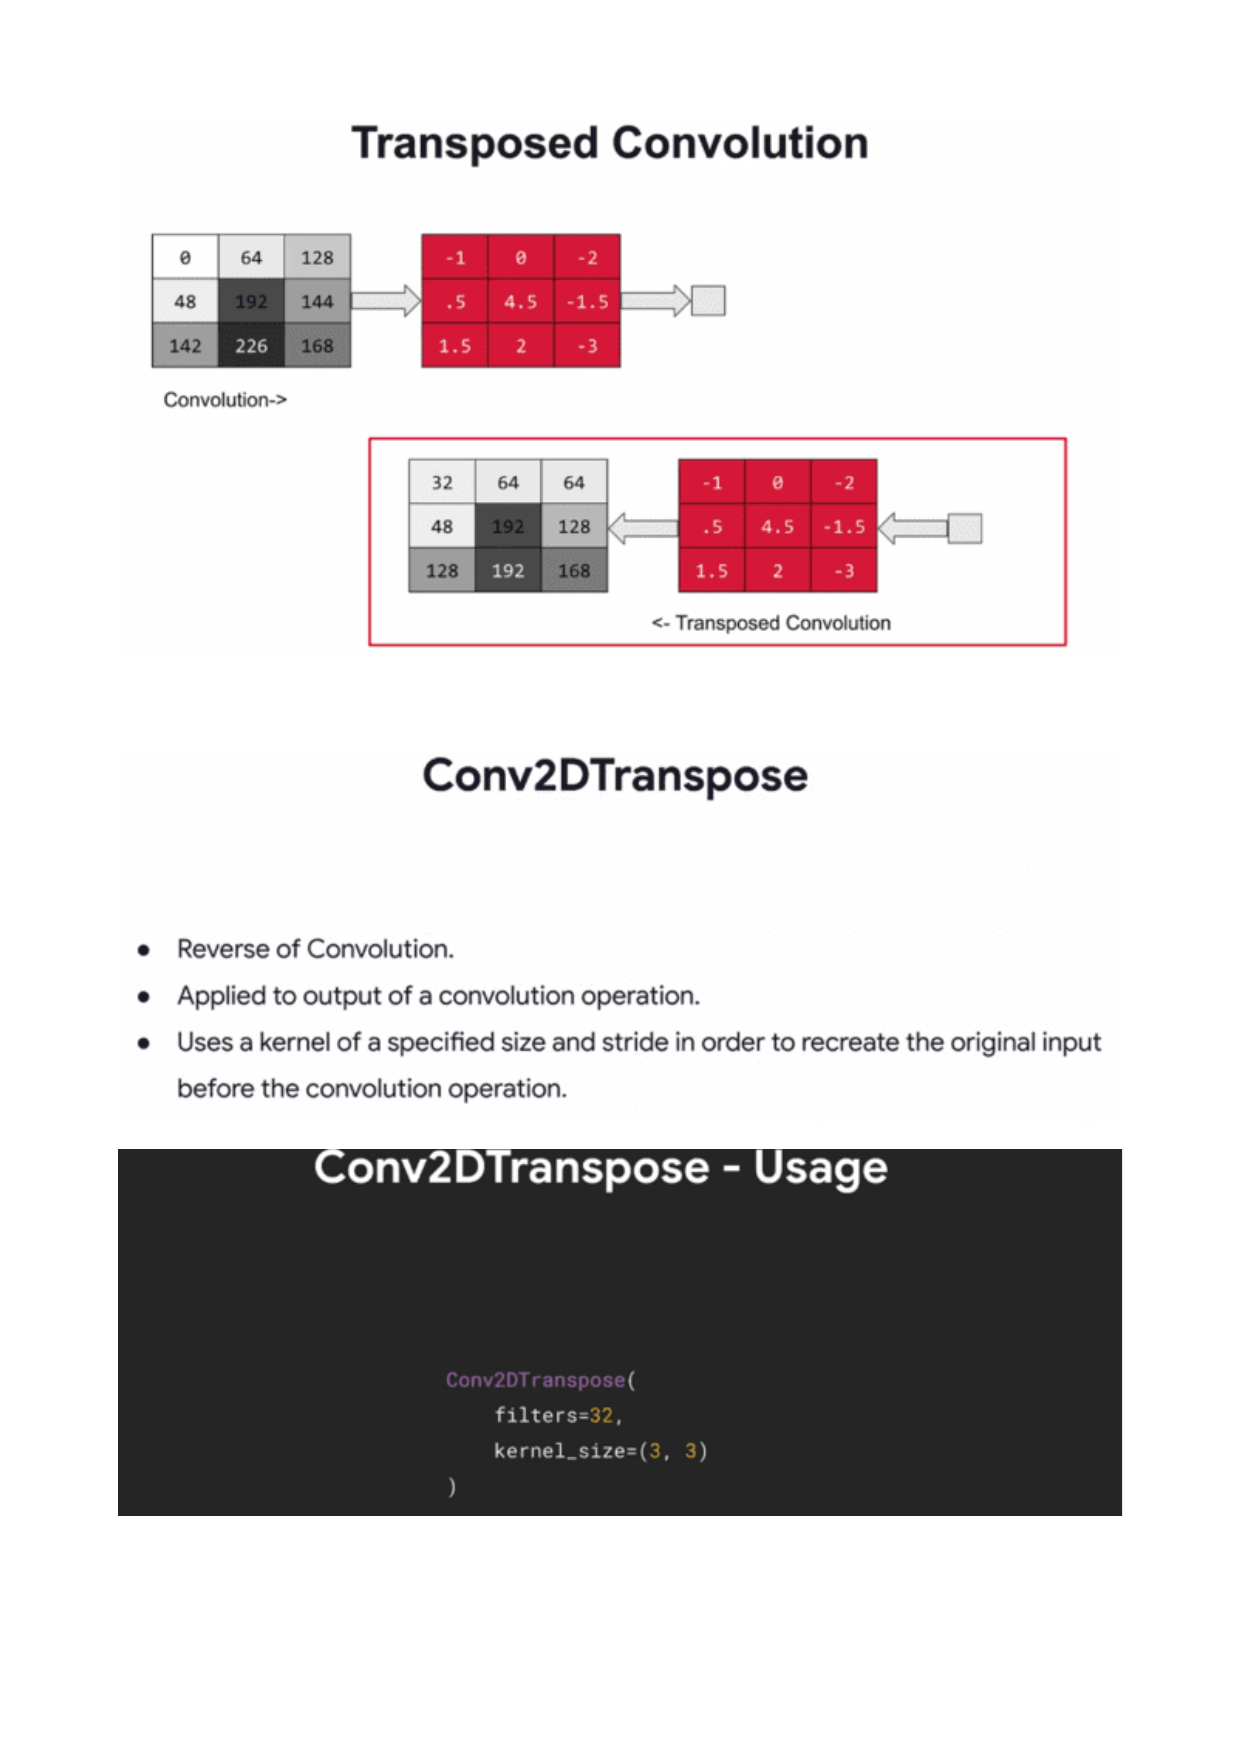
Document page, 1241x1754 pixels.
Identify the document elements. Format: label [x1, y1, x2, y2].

picture [118, 1149, 1123, 1516]
picture [118, 750, 1123, 1121]
picture [118, 118, 1123, 654]
